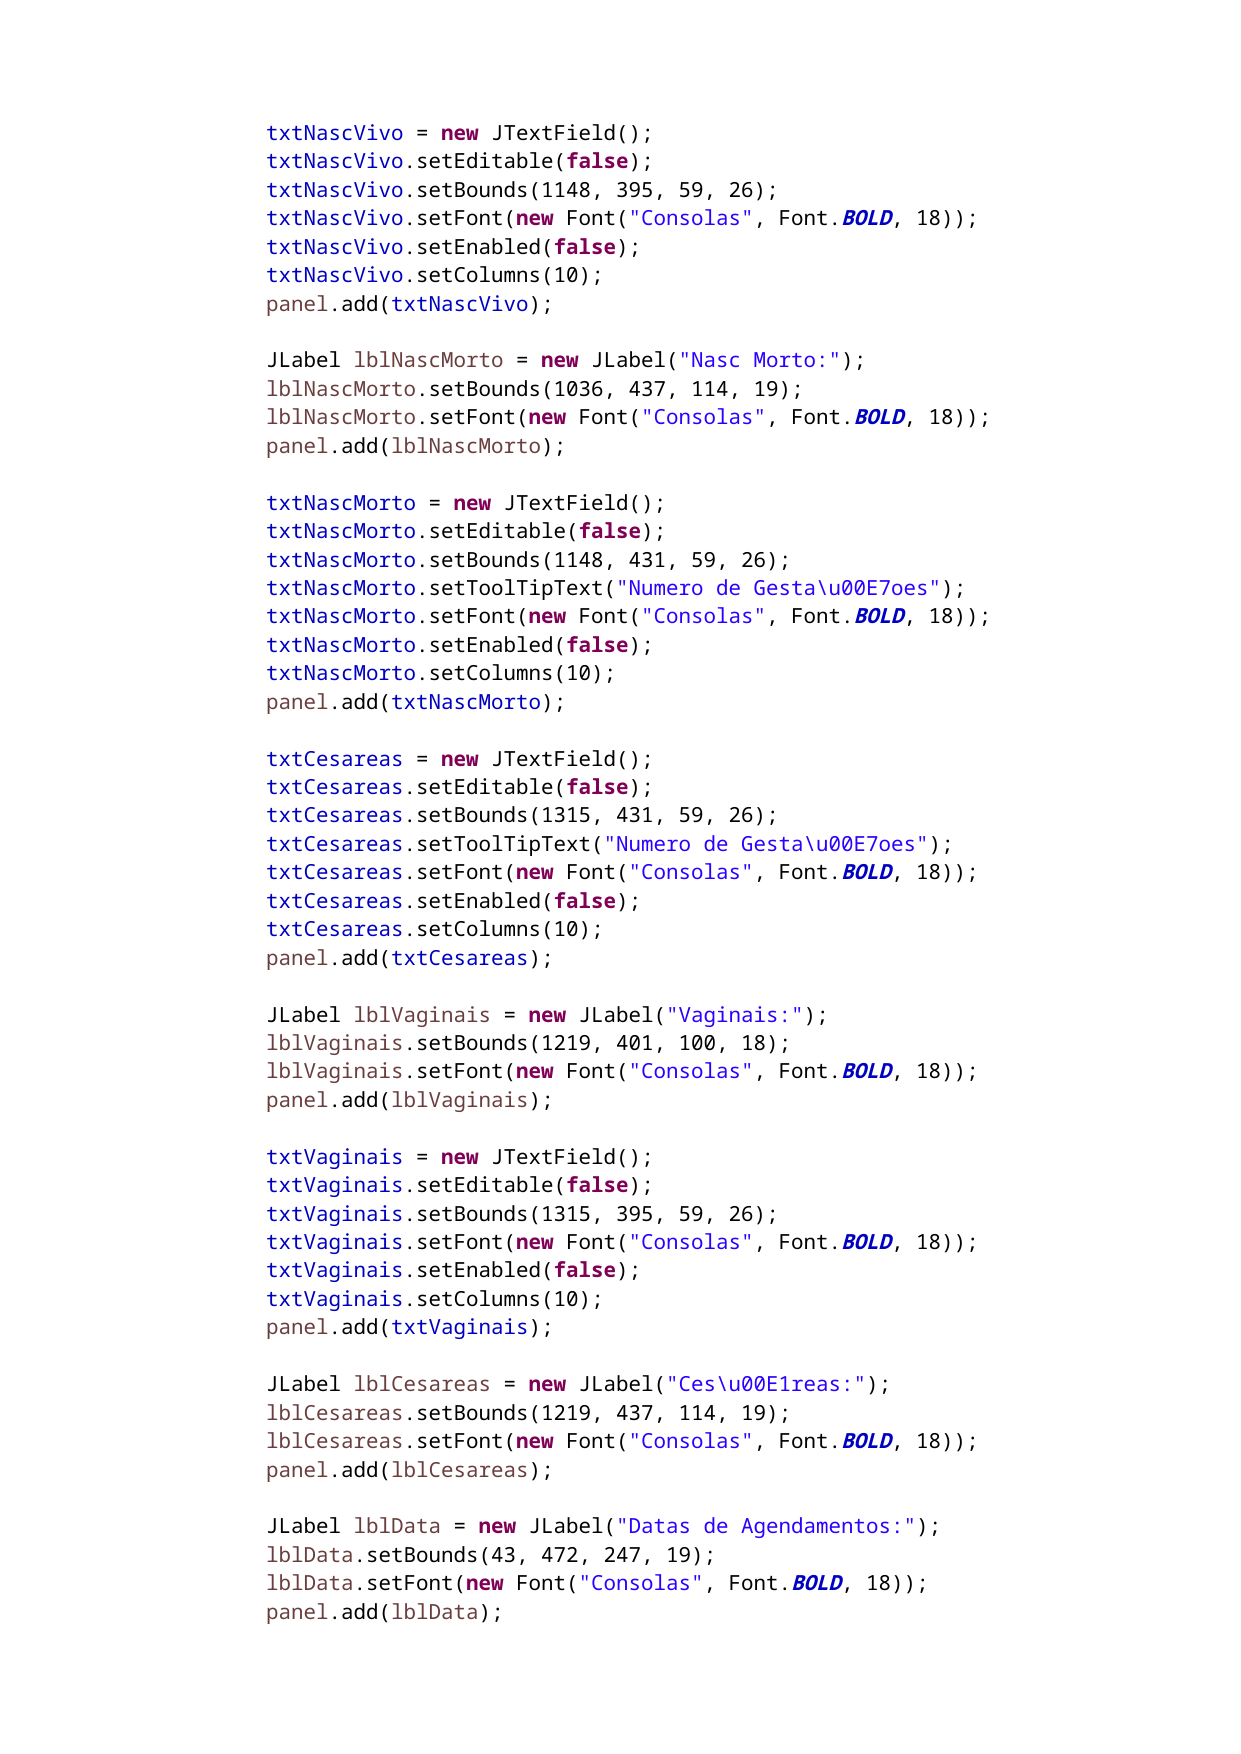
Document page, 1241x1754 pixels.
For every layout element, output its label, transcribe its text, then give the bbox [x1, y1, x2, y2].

text txtCesareas = new JTextField(); [118, 744, 1122, 772]
text lblVaginais.setFont(new Font("Consolas", Font.BOLD, 18)); [118, 1057, 1122, 1085]
text txtCesareas.setEditable(false); [118, 772, 1122, 801]
text txtCesareas.setEnabled(false); [118, 886, 1122, 914]
text panel.add(lblData); [118, 1597, 1122, 1625]
text lblData.setFont(new Font("Consolas", Font.BOLD, 18)); [118, 1568, 1122, 1597]
text txtNascVivo.setFont(new Font("Consolas", Font.BOLD, 18)); [118, 203, 1122, 232]
text txtVaginais.setEnabled(false); [118, 1256, 1122, 1284]
text txtNascMorto.setColumns(10); [118, 658, 1122, 687]
text txtVaginais.setColumns(10); [118, 1284, 1122, 1312]
text lblCesareas.setFont(new Font("Consolas", Font.BOLD, 18)); [118, 1426, 1122, 1455]
text panel.add(txtNascMorto); [118, 687, 1122, 715]
text txtCesareas.setToolTipText("Numero de Gesta\u00E7oes"); [118, 829, 1122, 857]
text lblData.setBounds(43, 472, 247, 19); [118, 1540, 1122, 1568]
text txtVaginais.setEditable(false); [118, 1170, 1122, 1199]
text txtVaginais.setBounds(1315, 395, 59, 26); [118, 1199, 1122, 1227]
text panel.add(txtVaginais); [118, 1312, 1122, 1341]
text txtNascVivo.setColumns(10); [118, 260, 1122, 289]
text lblNascMorto.setBounds(1036, 437, 114, 19); [118, 374, 1122, 402]
text txtCesareas.setBounds(1315, 431, 59, 26); [118, 801, 1122, 829]
text panel.add(lblCesareas); [118, 1455, 1122, 1483]
text txtNascMorto.setFont(new Font("Consolas", Font.BOLD, 18)); [118, 602, 1122, 630]
text lblCesareas.setBounds(1219, 437, 114, 19); [118, 1398, 1122, 1426]
text txtVaginais = new JTextField(); [118, 1142, 1122, 1170]
text txtVaginais.setFont(new Font("Consolas", Font.BOLD, 18)); [118, 1227, 1122, 1256]
text lblVaginais.setBounds(1219, 401, 100, 18); [118, 1028, 1122, 1057]
text txtNascMorto.setEnabled(false); [118, 630, 1122, 658]
text txtNascVivo.setEnabled(false); [118, 232, 1122, 260]
text lblNascMorto.setFont(new Font("Consolas", Font.BOLD, 18)); [118, 402, 1122, 431]
text panel.add(txtNascVivo); [118, 289, 1122, 317]
text txtNascVivo.setEditable(false); [118, 147, 1122, 175]
text JLabel lblVaginais = new JLabel("Vaginais:"); [118, 1000, 1122, 1028]
text panel.add(lblNascMorto); [118, 431, 1122, 459]
text txtNascVivo.setBounds(1148, 395, 59, 26); [118, 175, 1122, 203]
text txtNascMorto.setBounds(1148, 431, 59, 26); [118, 545, 1122, 573]
text JLabel lblNascMorto = new JLabel("Nasc Morto:"); [118, 346, 1122, 374]
text txtNascMorto.setEditable(false); [118, 516, 1122, 545]
text txtNascMorto = new JTextField(); [118, 488, 1122, 516]
text JLabel lblCesareas = new JLabel("Ces\u00E1reas:"); [118, 1369, 1122, 1398]
text txtCesareas.setColumns(10); [118, 914, 1122, 943]
text panel.add(txtCesareas); [118, 943, 1122, 971]
text panel.add(lblVaginais); [118, 1085, 1122, 1113]
text JLabel lblData = new JLabel("Datas de Agendamentos:"); [118, 1512, 1122, 1540]
text txtNascVivo = new JTextField(); [118, 118, 1122, 147]
text txtNascMorto.setToolTipText("Numero de Gesta\u00E7oes"); [118, 573, 1122, 602]
text txtCesareas.setFont(new Font("Consolas", Font.BOLD, 18)); [118, 857, 1122, 886]
